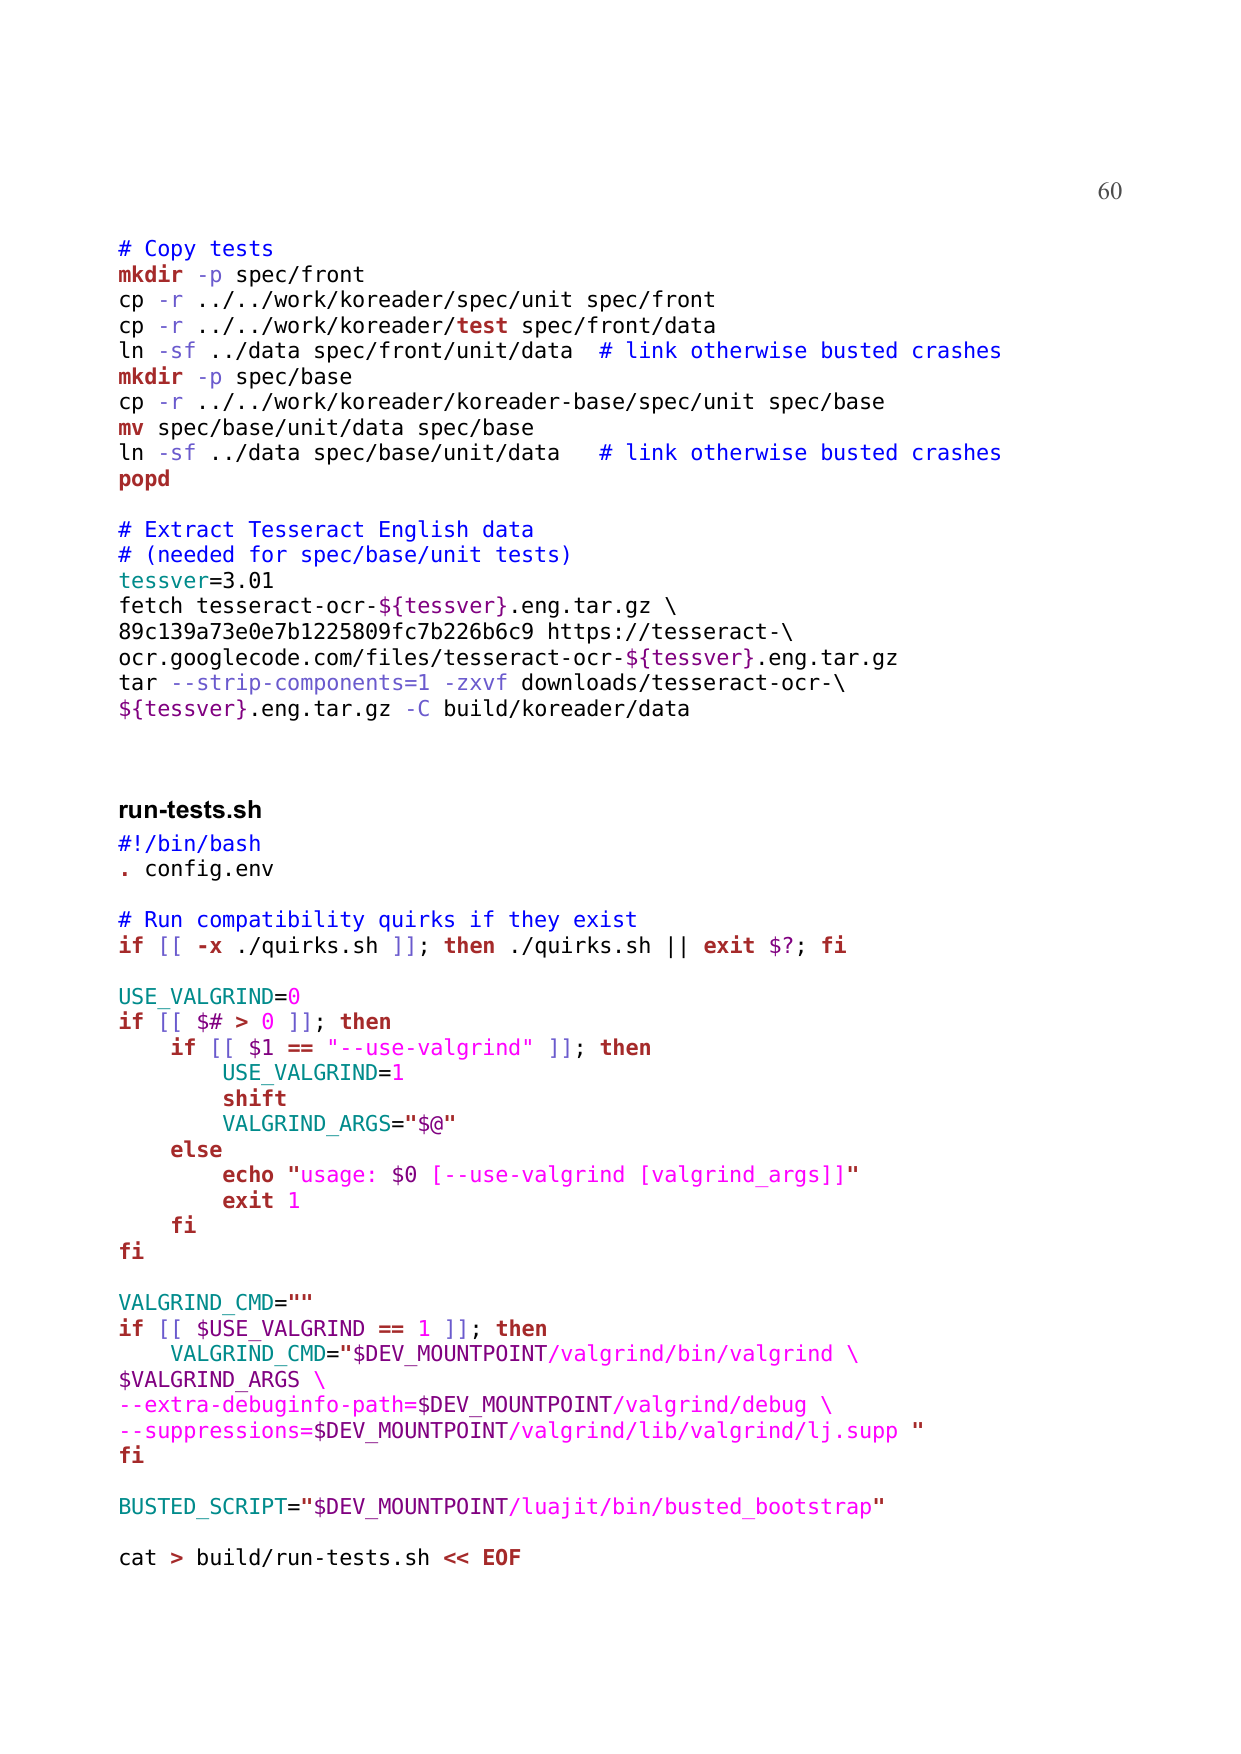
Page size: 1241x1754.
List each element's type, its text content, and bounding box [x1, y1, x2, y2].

text USE_VALGRIND=0 [118, 984, 1122, 1009]
text ln -sf ../data spec/front/unit/data # link otherwise busted crashes [118, 338, 1122, 364]
text mv spec/base/unit/data spec/base [118, 415, 1122, 440]
text cp -r ../../work/koreader/koreader-base/spec/unit spec/base [118, 389, 1122, 415]
text ocr.googlecode.com/files/tesseract-ocr-${tessver}.eng.tar.gz [118, 644, 1122, 670]
text USE_VALGRIND=1 [118, 1060, 1122, 1086]
text VALGRIND_ARGS="$@" [118, 1111, 1122, 1137]
text shift [118, 1086, 1122, 1111]
text else [118, 1137, 1122, 1162]
text . config.env [118, 856, 1122, 882]
text cp -r ../../work/koreader/spec/unit spec/front [118, 287, 1122, 313]
text # Run compatibility quirks if they exist [118, 907, 1122, 933]
text $VALGRIND_ARGS \ [118, 1367, 1122, 1392]
text ln -sf ../data spec/base/unit/data # link otherwise busted crashes [118, 440, 1122, 466]
text # Copy tests [118, 236, 1122, 262]
subtitle run-tests.sh [118, 796, 1122, 824]
text ${tessver}.eng.tar.gz -C build/koreader/data [118, 696, 1122, 721]
text #!/bin/bash [118, 831, 1122, 856]
text echo "usage: $0 [--use-valgrind [valgrind_args]]" [118, 1162, 1122, 1188]
text exit 1 [118, 1188, 1122, 1213]
text if [[ $1 == "--use-valgrind" ]]; then [118, 1035, 1122, 1060]
text mkdir -p spec/front [118, 262, 1122, 287]
text 89c139a73e0e7b1225809fc7b226b6c9 https://tesseract-\ [118, 619, 1122, 644]
text --suppressions=$DEV_MOUNTPOINT/valgrind/lib/valgrind/lj.supp " [118, 1418, 1122, 1443]
text fi [118, 1443, 1122, 1469]
text tar --strip-components=1 -zxvf downloads/tesseract-ocr-\ [118, 670, 1122, 696]
text # Extract Tesseract English data [118, 517, 1122, 542]
text # (needed for spec/base/unit tests) [118, 542, 1122, 568]
text fi [118, 1213, 1122, 1239]
text VALGRIND_CMD="$DEV_MOUNTPOINT/valgrind/bin/valgrind \ [118, 1341, 1122, 1367]
text fetch tesseract-ocr-${tessver}.eng.tar.gz \ [118, 593, 1122, 619]
text if [[ -x ./quirks.sh ]]; then ./quirks.sh || exit $?; fi [118, 933, 1122, 958]
text fi [118, 1239, 1122, 1264]
text cat > build/run-tests.sh << EOF [118, 1545, 1122, 1571]
text tessver=3.01 [118, 568, 1122, 593]
text cp -r ../../work/koreader/test spec/front/data [118, 313, 1122, 338]
text mkdir -p spec/base [118, 364, 1122, 389]
text --extra-debuginfo-path=$DEV_MOUNTPOINT/valgrind/debug \ [118, 1392, 1122, 1418]
text if [[ $USE_VALGRIND == 1 ]]; then [118, 1316, 1122, 1341]
text BUSTED_SCRIPT="$DEV_MOUNTPOINT/luajit/bin/busted_bootstrap" [118, 1494, 1122, 1520]
text if [[ $# > 0 ]]; then [118, 1009, 1122, 1035]
text VALGRIND_CMD="" [118, 1290, 1122, 1316]
text popd [118, 466, 1122, 491]
